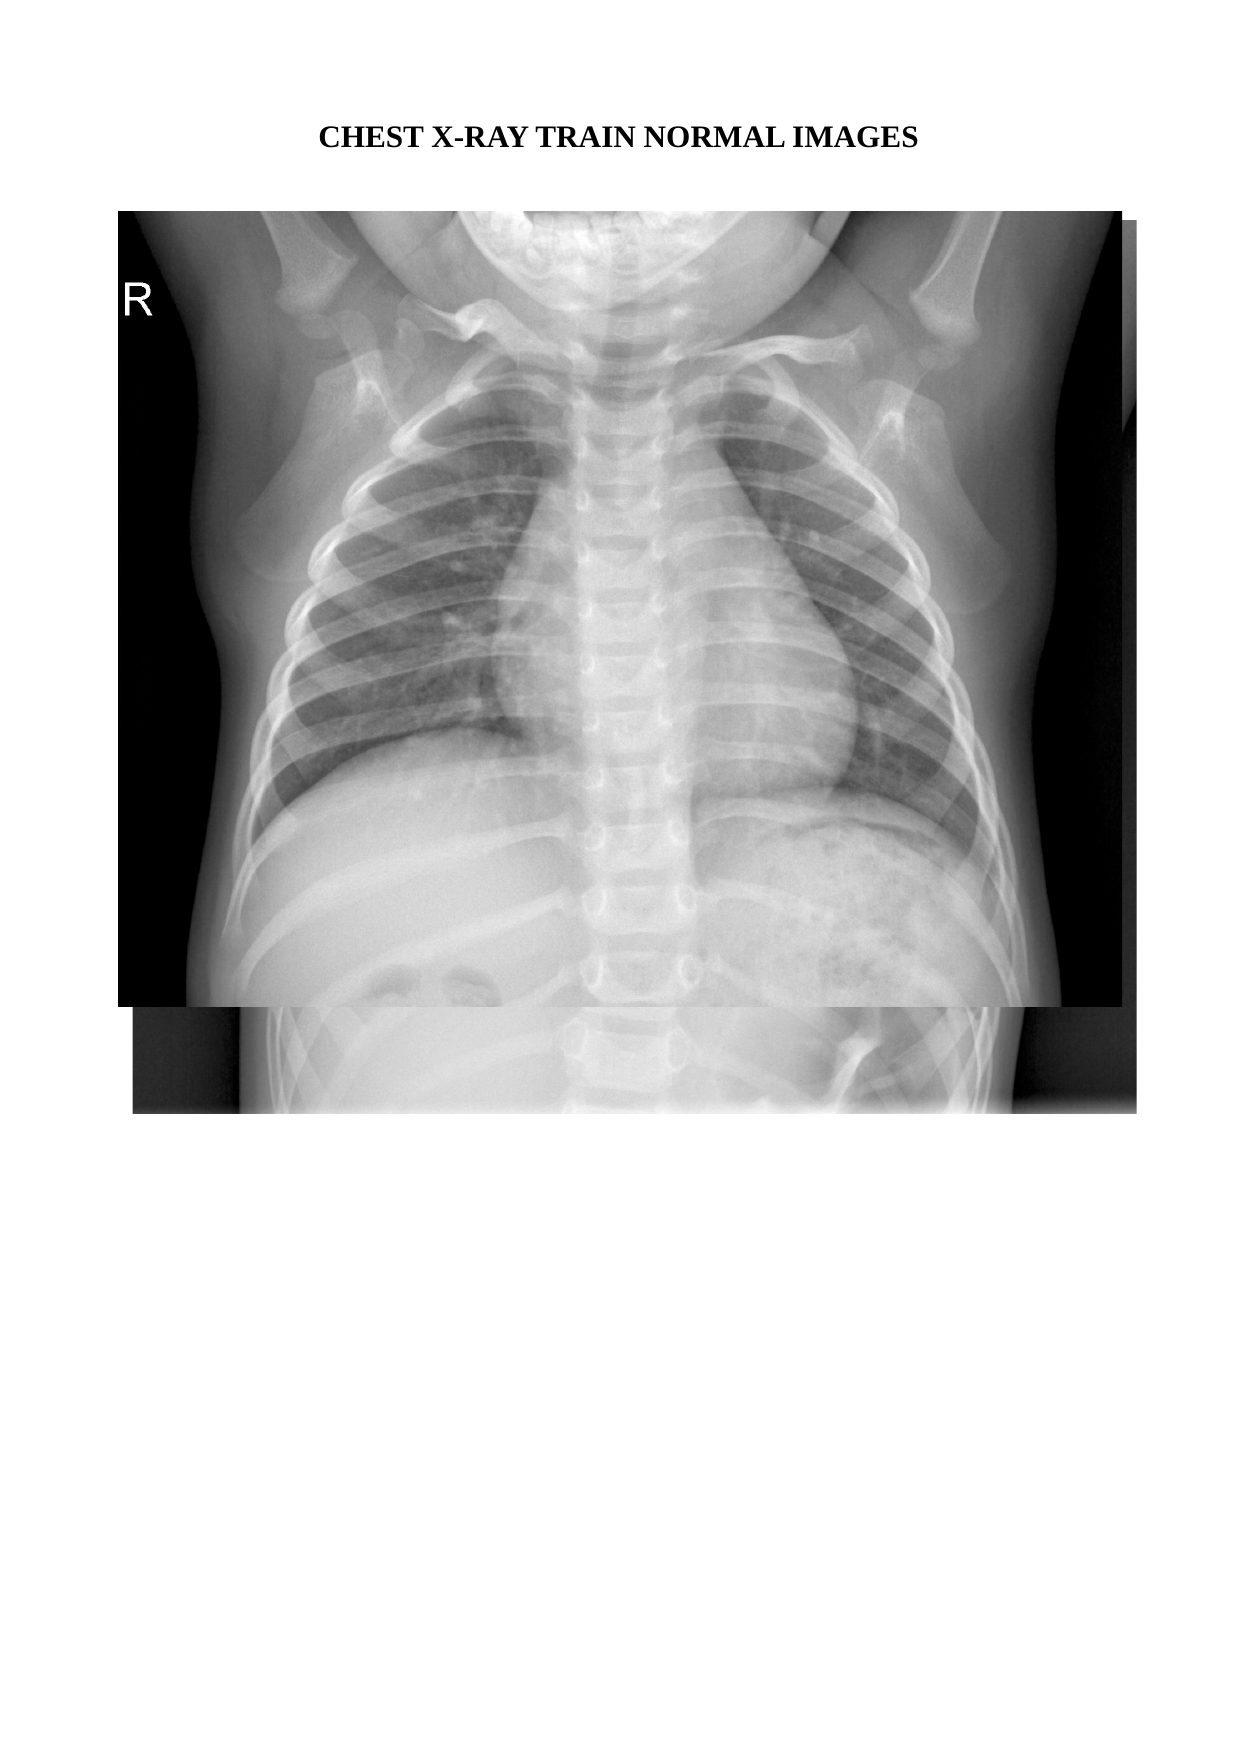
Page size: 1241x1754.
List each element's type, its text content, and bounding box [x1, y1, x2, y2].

picture [118, 211, 1137, 1114]
text CHEST X-RAY TRAIN NORMAL IMAGES [118, 118, 1122, 154]
